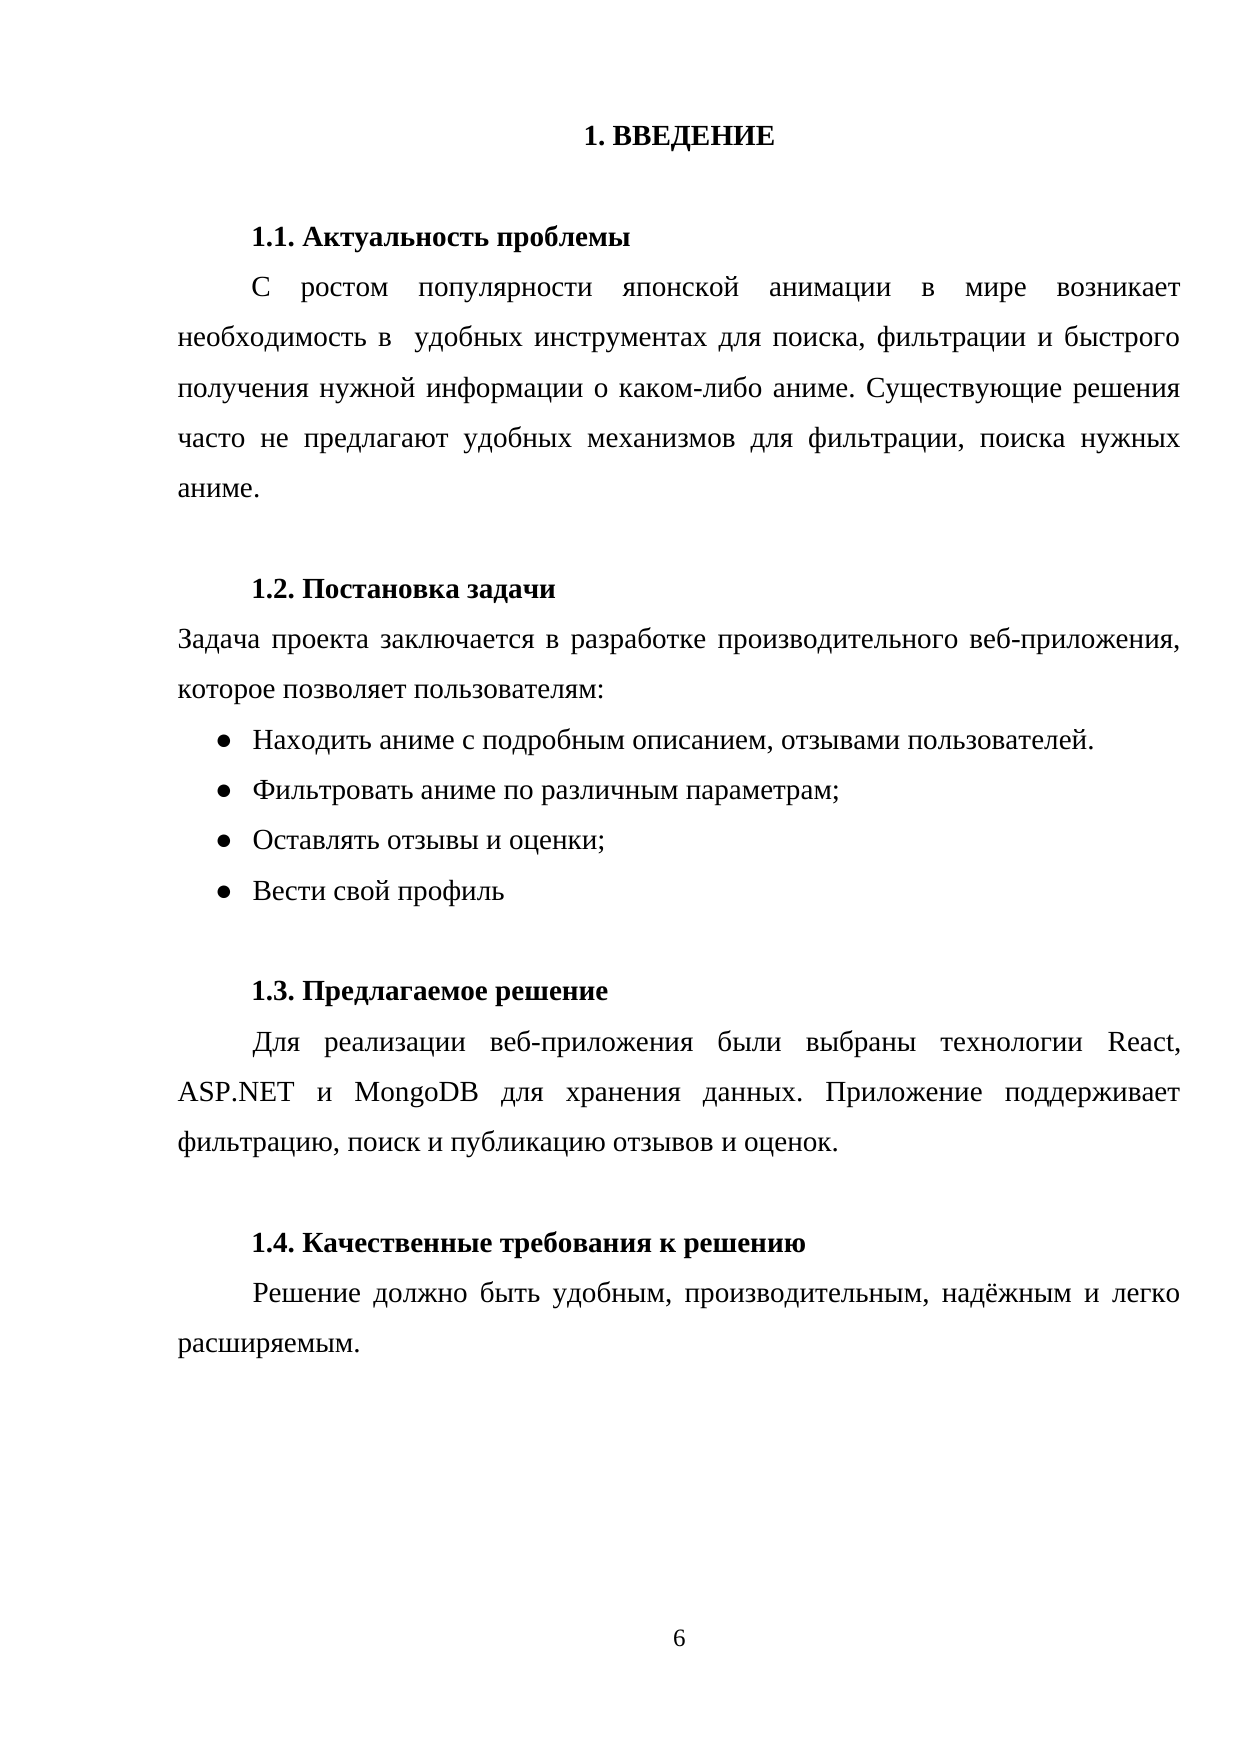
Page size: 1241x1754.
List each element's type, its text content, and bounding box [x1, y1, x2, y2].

text 1.4. Качественные требования к решению [177, 1225, 1181, 1258]
text 1.3. Предлагаемое решение [177, 973, 1181, 1007]
text С ростом популярности японской анимации в мире возникает необходимость в удобных инструментах для поиска, фильтрации и быстрого получения нужной информации о каком-либо аниме. Существующие решения часто не предлагают удобных механизмов для фильтрации, поиска нужных аниме. [177, 269, 1181, 504]
text Для реализации веб-приложения были выбраны технологии React, ASP.NET и MongoDB для хранения данных. Приложение поддерживает фильтрацию, поиск и публикацию отзывов и оценок. [177, 1024, 1181, 1158]
text Задача проекта заключается в разработке производительного веб-приложения, которое позволяет пользователям: [177, 621, 1181, 705]
list Оставлять отзывы и оценки; [215, 822, 1181, 856]
list Вести свой профиль [215, 873, 1181, 906]
text 1. ВВЕДЕНИЕ [177, 118, 1181, 152]
list Находить аниме с подробным описанием, отзывами пользователей. [215, 722, 1181, 755]
list Фильтровать аниме по различным параметрам; [215, 772, 1181, 806]
text 1.2. Постановка задачи [177, 571, 1181, 604]
text 1.1. Актуальность проблемы [177, 219, 1181, 252]
text Решение должно быть удобным, производительным, надёжным и легко расширяемым. [177, 1275, 1181, 1359]
